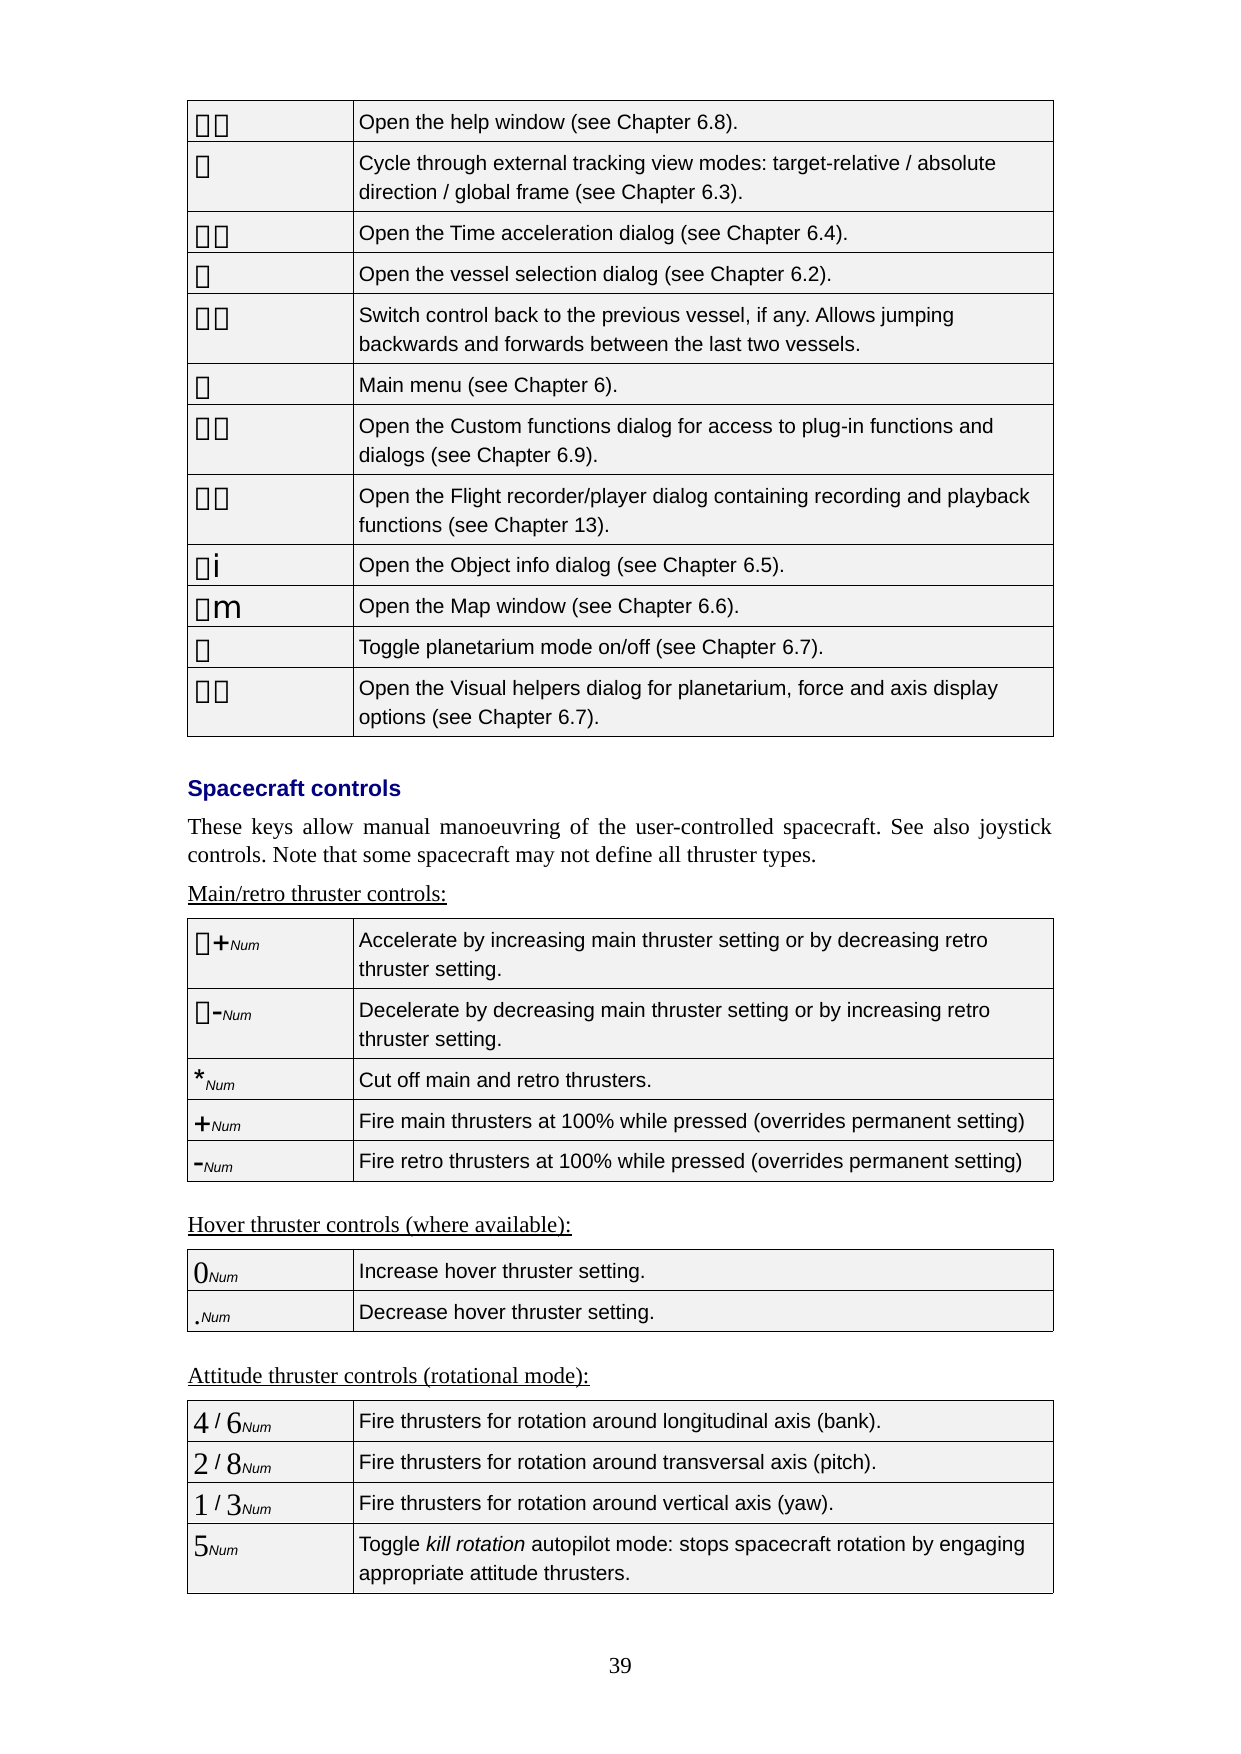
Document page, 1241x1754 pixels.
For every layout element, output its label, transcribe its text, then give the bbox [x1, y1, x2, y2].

table_cell m [188, 586, 353, 626]
table_cell Main menu (see Chapter 6). [354, 364, 1053, 404]
table_cell  [188, 668, 353, 736]
table_cell Cut off main and retro thrusters. [354, 1059, 1053, 1099]
table_cell -Num [188, 1141, 353, 1181]
subtitle Spacecraft controls [187, 775, 1053, 801]
table_cell Open the Object info dialog (see Chapter 6.4). [354, 545, 1053, 585]
table_cell  [188, 627, 353, 667]
table_cell Decelerate by decreasing main thruster setting or by increasing retro thruster setting. [354, 989, 1053, 1058]
table_cell Open the Visual helpers dialog for planetarium, force and axis display options (see Chapter 6.6). [354, 668, 1053, 736]
table_cell i [188, 545, 353, 585]
table_cell Fire thrusters for rotation around vertical axis (yaw). [354, 1483, 1053, 1522]
table_cell Toggle kill rotation autopilot mode: stops spacecraft rotation by engaging appropriate attitude thrusters. [354, 1524, 1053, 1592]
table_header Fire thrusters for rotation around longitudinal axis (bank). [354, 1401, 1053, 1441]
table_cell  [188, 253, 353, 293]
table_cell 1 / 3Num [188, 1483, 353, 1522]
table_cell  [188, 101, 353, 141]
table_cell  [188, 294, 353, 363]
table_cell  [188, 475, 353, 544]
table_cell Fire retro thrusters at 100% while pressed (overrides permanent setting) [354, 1141, 1053, 1181]
text Attitude thruster controls (rotational mode): [187, 1361, 1053, 1389]
table_cell Open the Map window (see Chapter 6.5). [354, 586, 1053, 626]
table_cell Cycle through external tracking view modes: target-relative / absolute direction / global frame (see Chapter 6.2). [354, 142, 1053, 211]
table_cell 5Num [188, 1524, 353, 1592]
table_cell Toggle planetarium mode on/off (see Chapter 6.6). [354, 627, 1053, 667]
table_cell +Num [188, 1100, 353, 1140]
table_cell 2 / 8Num [188, 1442, 353, 1482]
text Main/retro thruster controls: [187, 879, 1053, 907]
text Hover thruster controls (where available): [187, 1210, 1053, 1239]
table_cell Open the Custom functions dialog for access to plug-in functions and dialogs (see Chapter 6.8). [354, 405, 1053, 474]
table_cell Switch control back to the previous vessel, if any. Allows jumping backwards and forwards between the last two vessels. [354, 294, 1053, 363]
table_header Increase hover thruster setting. [354, 1250, 1053, 1290]
table_cell Open the vessel selection dialog (see Chapter 6.1). [354, 253, 1053, 293]
table_cell Open the help window (see Chapter 6.7). [354, 101, 1053, 141]
table_cell Decrease hover thruster setting. [354, 1291, 1053, 1331]
table_cell Fire main thrusters at 100% while pressed (overrides permanent setting) [354, 1100, 1053, 1140]
table_header 0Num [188, 1250, 353, 1290]
table_cell  [188, 142, 353, 211]
table_header +Num [188, 919, 353, 988]
table_header 4 / 6Num [188, 1401, 353, 1441]
text These keys allow manual manoeuvring of the user-controlled spacecraft. See also joystick controls. Note that some spacecraft may not define all thruster types. [187, 812, 1053, 868]
table_cell -Num [188, 989, 353, 1058]
table_cell  [188, 212, 353, 252]
table_cell .Num [188, 1291, 353, 1331]
table_cell Open the Time acceleration dialog (see Chapter 6.3). [354, 212, 1053, 252]
table_cell *Num [188, 1059, 353, 1099]
table_header Accelerate by increasing main thruster setting or by decreasing retro thruster setting. [354, 919, 1053, 988]
table_cell Open the Flight recorder/player dialog containing recording and playback functions (see Chapter 13). [354, 475, 1053, 544]
table_cell  [188, 364, 353, 404]
table_cell Fire thrusters for rotation around transversal axis (pitch). [354, 1442, 1053, 1482]
table_cell  [188, 405, 353, 474]
